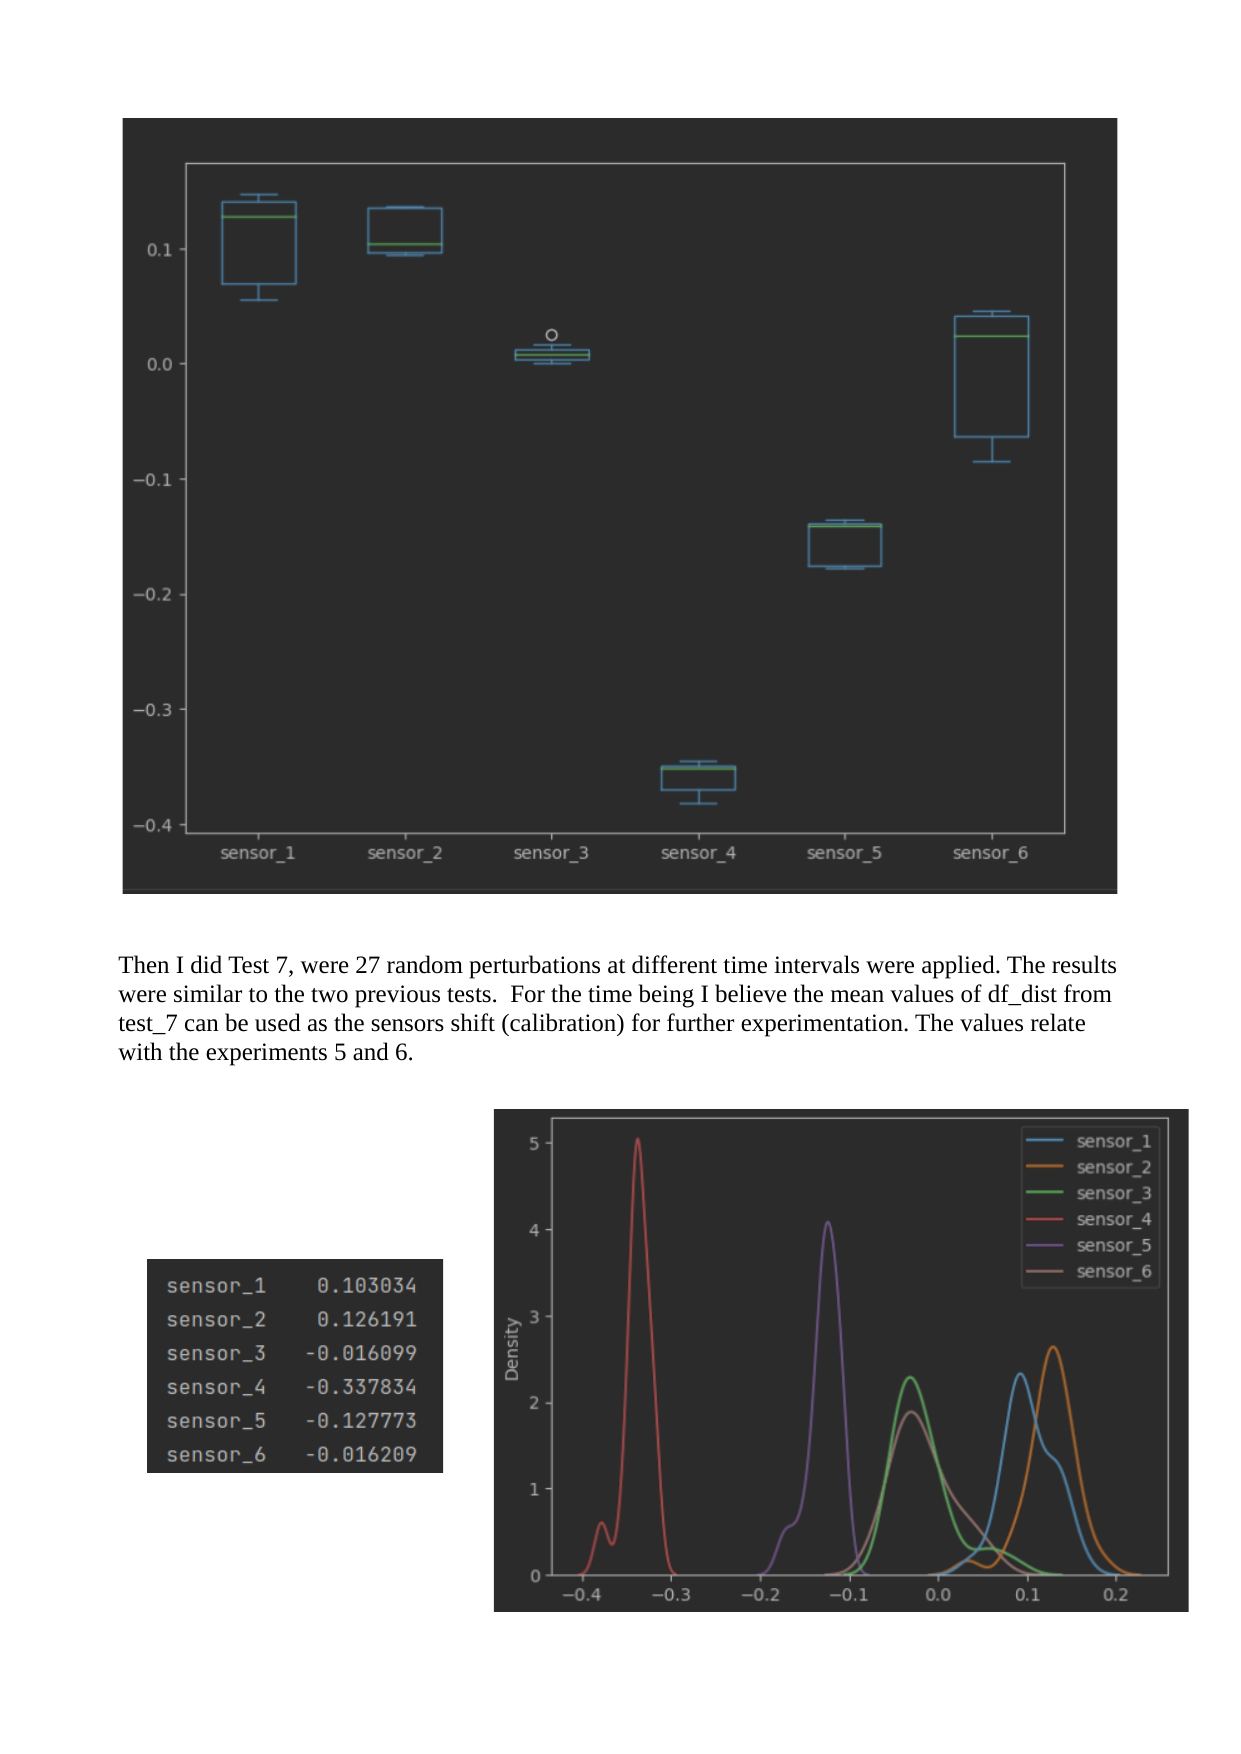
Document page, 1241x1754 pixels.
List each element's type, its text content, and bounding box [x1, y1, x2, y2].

picture [493, 1109, 1189, 1612]
text Then I did Test 7, were 27 random perturbations at different time intervals were applied. The results were similar to the two previous tests. For the time being I believe the mean values of df_dist from test_7 can be used as the sensors shift (calibration) for further experimentation. The values relate with the experiments 5 and 6. [118, 951, 1122, 1066]
picture [147, 1259, 444, 1473]
picture [122, 118, 1118, 894]
